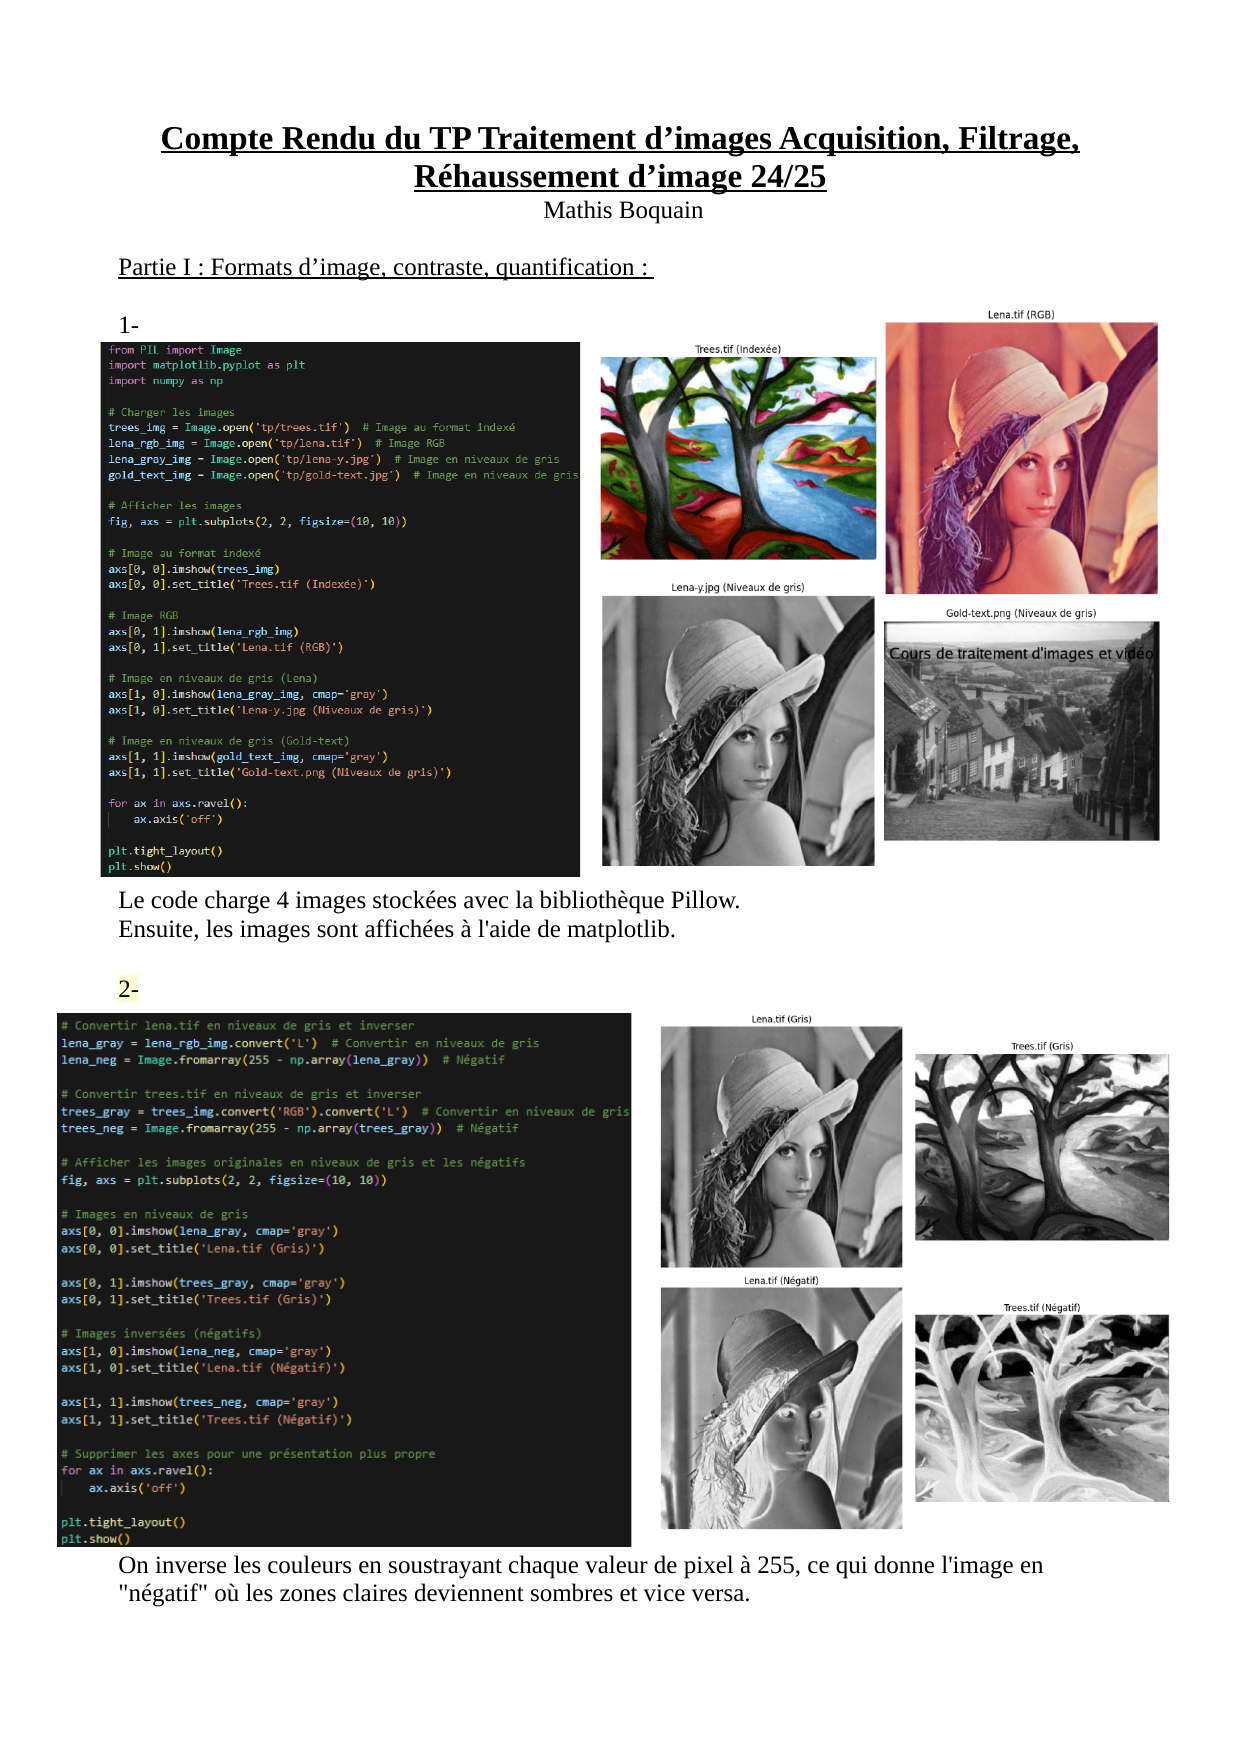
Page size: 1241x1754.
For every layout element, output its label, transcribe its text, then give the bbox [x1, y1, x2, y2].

picture [656, 1012, 1172, 1531]
text Mathis Boquain [118, 195, 1122, 223]
text Le code charge 4 images stockées avec la bibliothèque Pillow. [118, 885, 1122, 913]
text 2- [118, 973, 1122, 1003]
text 1- [118, 310, 596, 338]
picture [57, 1013, 632, 1547]
picture [100, 342, 581, 877]
text Ensuite, les images sont affichées à l'aide de matplotlib. [118, 913, 1122, 943]
text On inverse les couleurs en soustrayant chaque valeur de pixel à 255, ce qui donne l'image en "négatif" où les zones claires deviennent sombres et vice versa. [118, 1550, 1122, 1607]
text Partie I : Formats d’image, contraste, quantification : [118, 252, 1122, 281]
text Compte Rendu du TP Traitement d’images Acquisition, Filtrage, Réhaussement d’image 24/25 [118, 118, 1122, 195]
picture [596, 307, 1161, 866]
